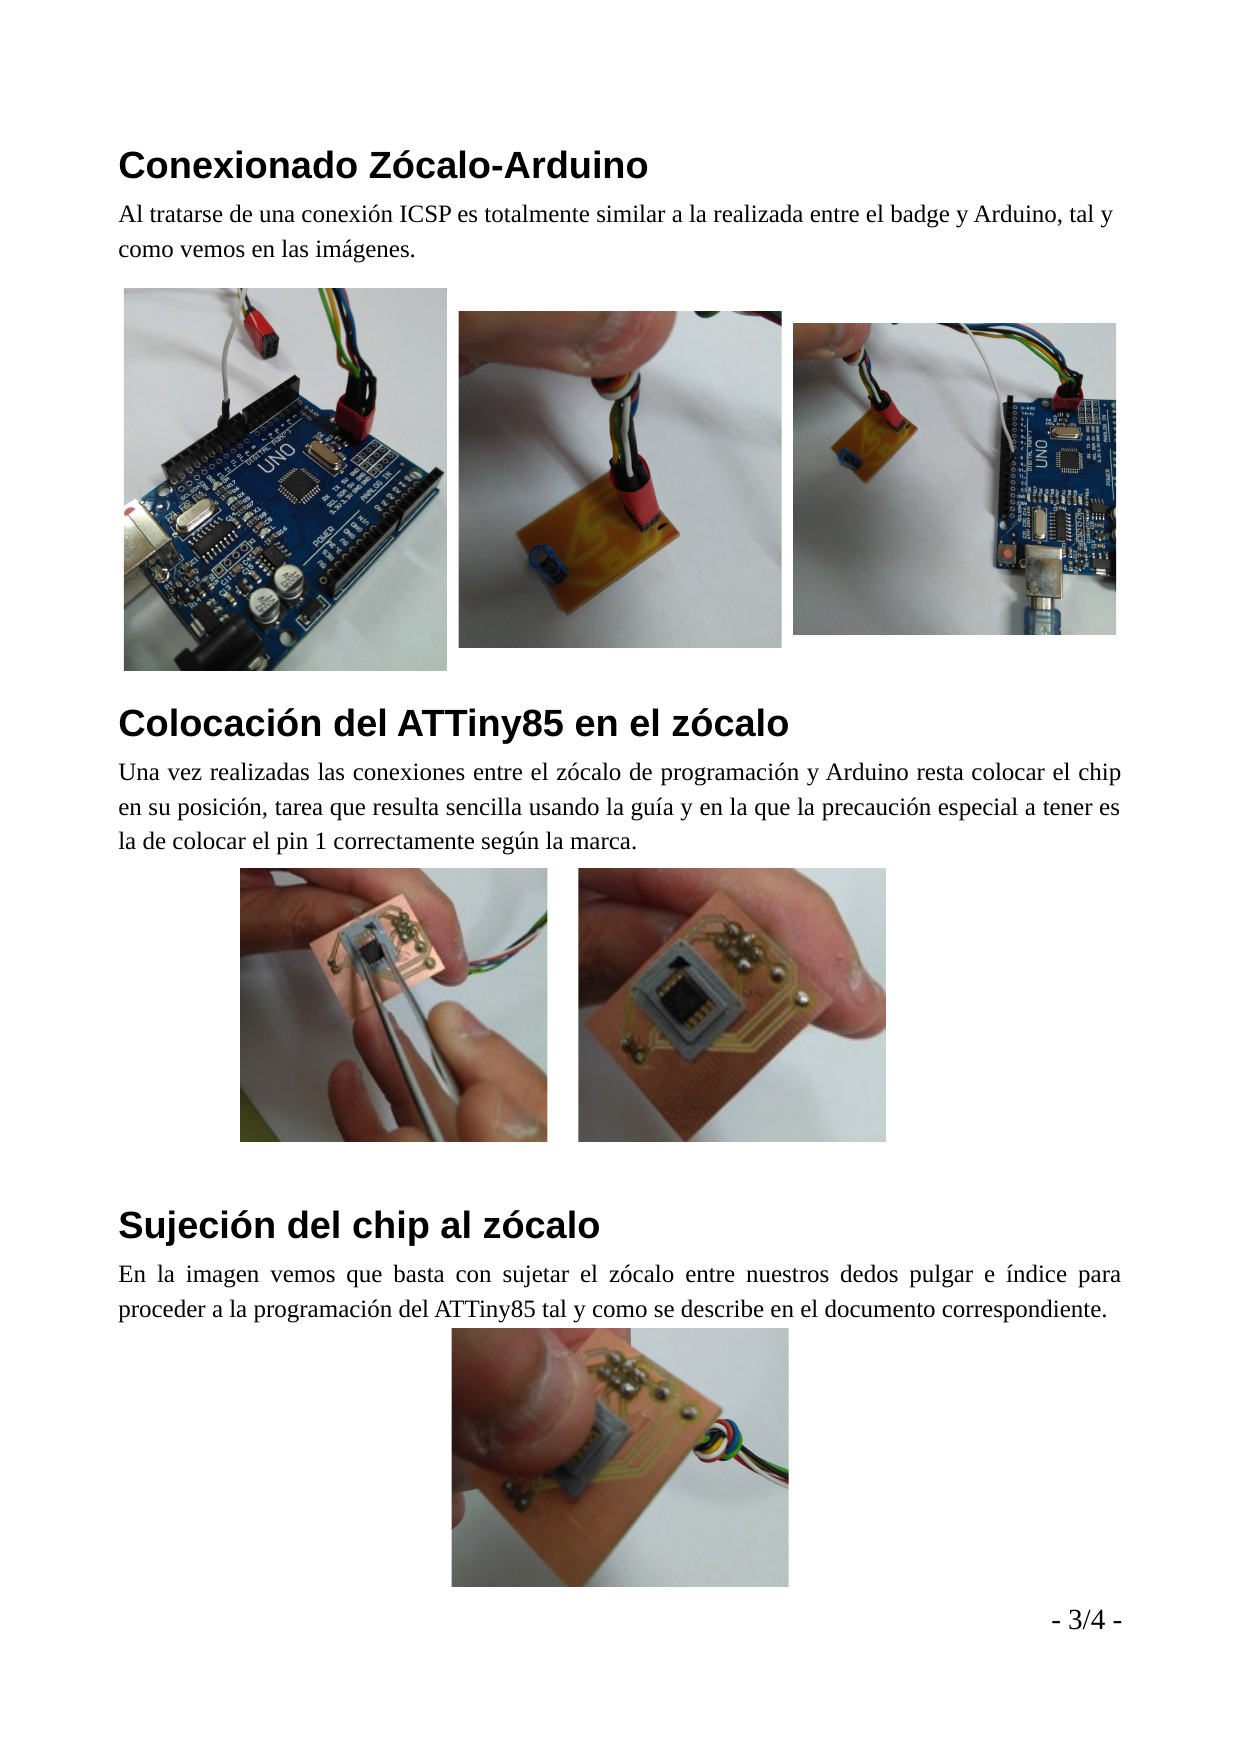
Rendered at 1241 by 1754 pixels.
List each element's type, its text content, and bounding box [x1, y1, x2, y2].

picture [458, 311, 782, 648]
text Una vez realizadas las conexiones entre el zócalo de programación y Arduino resta colocar el chip en su posición, tarea que resulta sencilla usando la guía y en la que la precaución especial a tener es la de colocar el pin 1 correctamente según la marca. [118, 757, 1122, 855]
picture [793, 323, 1117, 635]
text Al tratarse de una conexión ICSP es totalmente similar a la realizada entre el badge y Arduino, tal y como vemos en las imágenes. [118, 199, 1122, 262]
subtitle Conexionado Zócalo-Arduino [118, 143, 1122, 187]
picture [451, 1328, 789, 1497]
table_header [118, 283, 453, 676]
picture [123, 288, 447, 671]
table_header [788, 283, 1122, 676]
subtitle Sujeción del chip al zócalo [118, 1203, 1122, 1247]
subtitle Colocación del ATTiny85 en el zócalo [118, 701, 1122, 745]
text En la imagen vemos que basta con sujetar el zócalo entre nuestros dedos pulgar e índice para proceder a la programación del ATTiny85 tal y como se describe en el documento correspondiente. [118, 1259, 1122, 1322]
table_header [453, 283, 787, 676]
picture [578, 868, 886, 1142]
picture [240, 868, 548, 1142]
